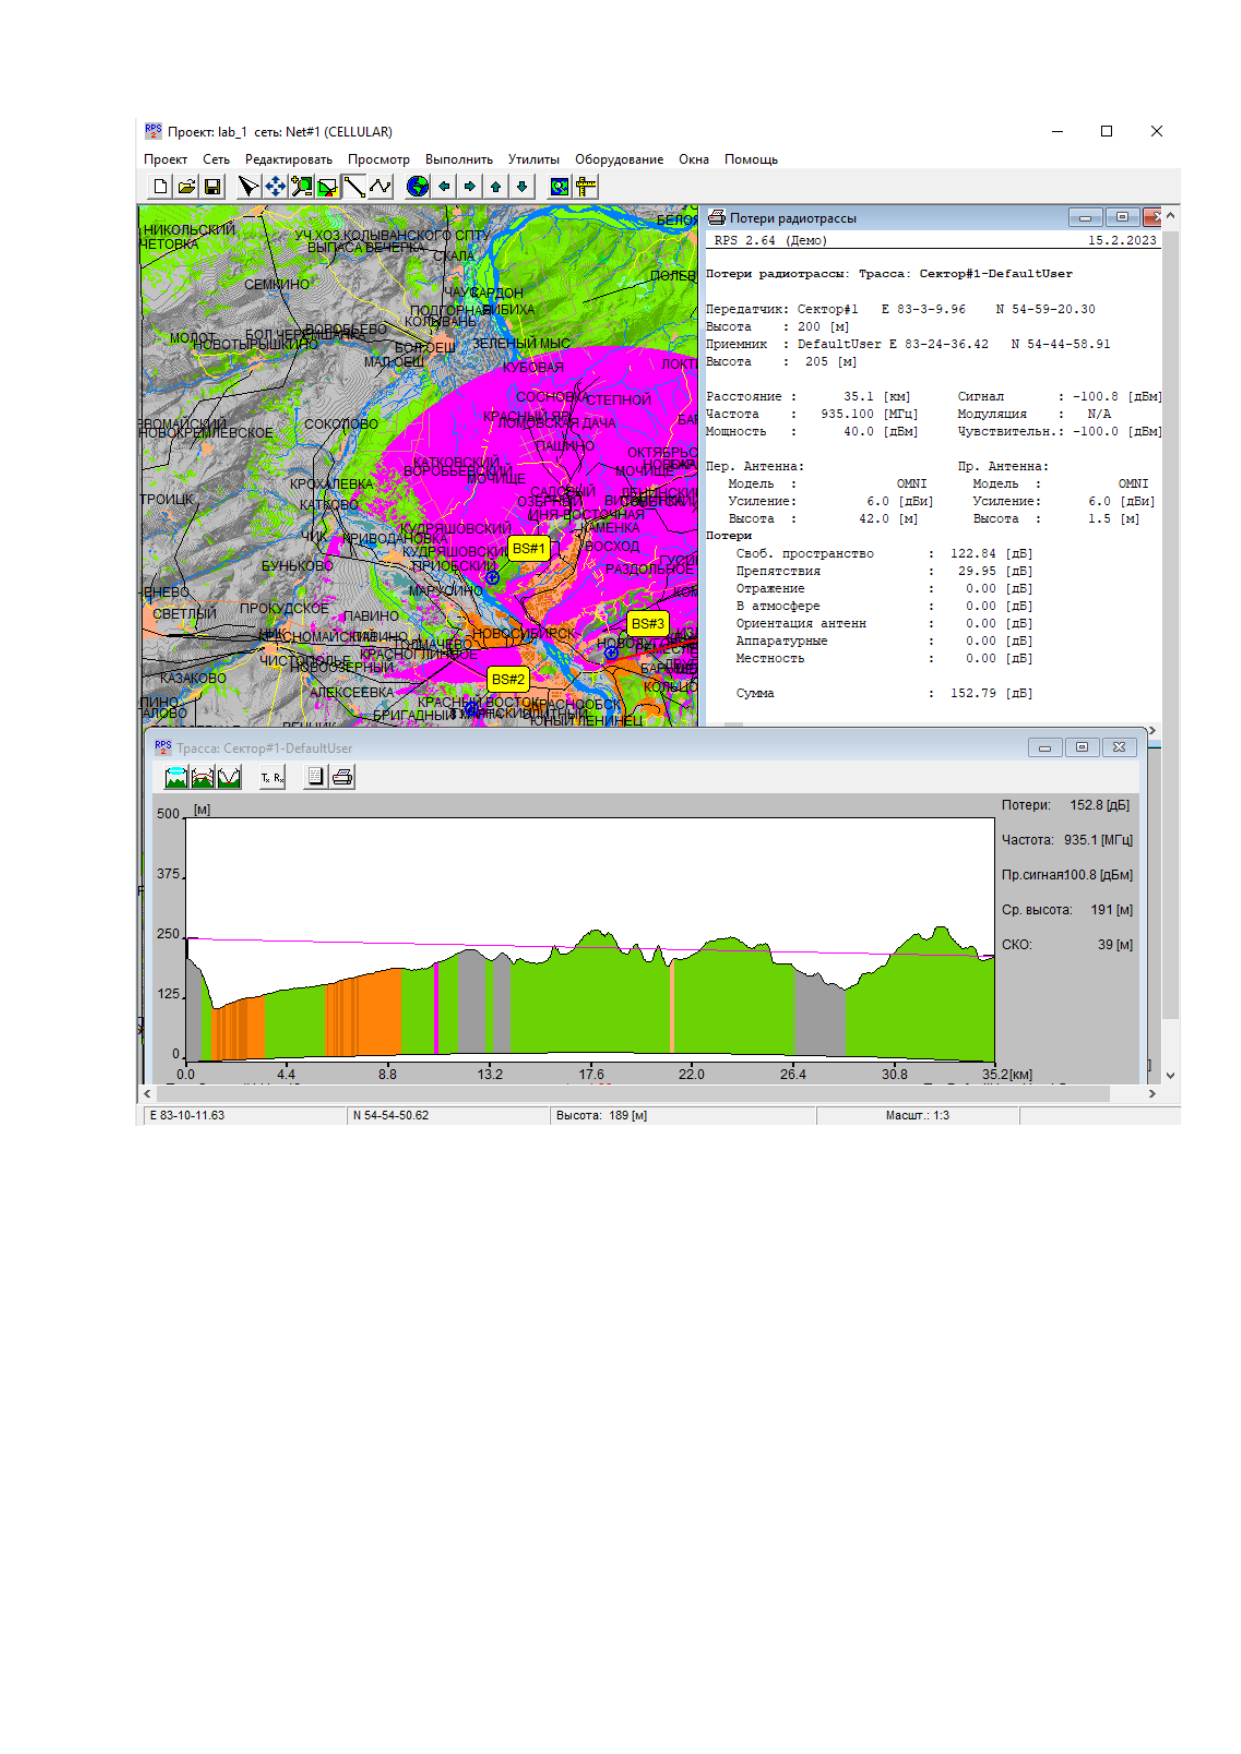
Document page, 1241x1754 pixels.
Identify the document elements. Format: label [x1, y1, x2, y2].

picture [135, 118, 1182, 1126]
